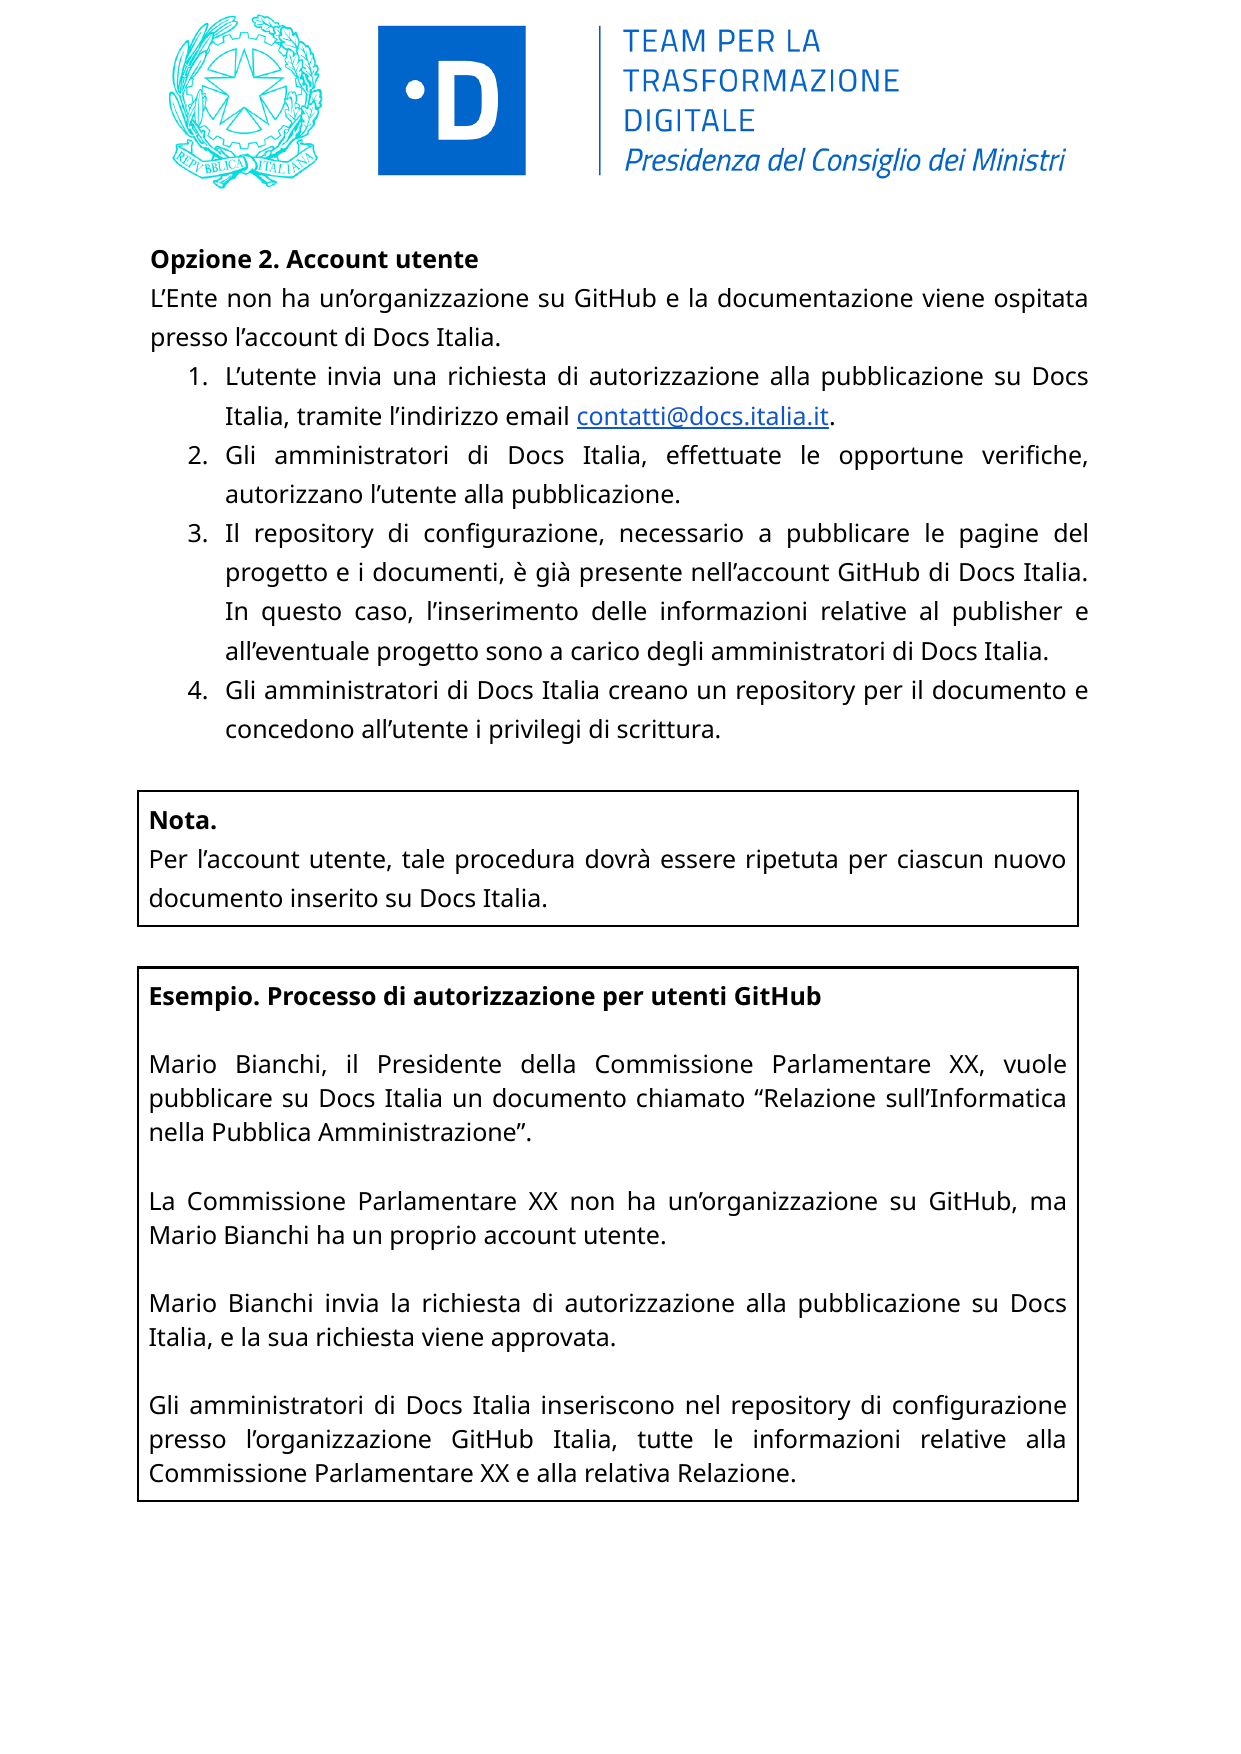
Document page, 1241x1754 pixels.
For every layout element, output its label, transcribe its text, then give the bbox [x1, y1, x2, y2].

list Gli amministratori di Docs Italia, effettuate le opportune verifiche, autorizzano l’utente alla pubblicazione. [187, 437, 1090, 511]
table_header Nota. Per l’account utente, tale procedura dovrà essere ripetuta per ciascun nuovo documento inserito su Docs Italia. [139, 792, 1077, 925]
list L’utente invia una richiesta di autorizzazione alla pubblicazione su Docs Italia, tramite l’indirizzo email contatti@docs.italia.it. [187, 359, 1090, 432]
list Gli amministratori di Docs Italia creano un repository per il documento e concedono all’utente i privilegi di scrittura. [187, 672, 1090, 746]
picture [150, 0, 1091, 203]
text L’Ente non ha un’organizzazione su GitHub e la documentazione viene ospitata presso l’account di Docs Italia. [150, 281, 1090, 354]
text Opzione 2. Account utente [150, 241, 1090, 276]
table_header Esempio. Processo di autorizzazione per utenti GitHub Mario Bianchi, il Presidente della Commissione Parlamentare XX, vuole pubblicare su Docs Italia un documento chiamato “Relazione sull’Informatica nella Pubblica Amministrazione”. La Commissione Parlamentare XX non ha un’organizzazione su GitHub, ma Mario Bianchi ha un proprio account utente. Mario Bianchi invia la richiesta di autorizzazione alla pubblicazione su Docs Italia, e la sua richiesta viene approvata. Gli amministratori di Docs Italia inseriscono nel repository di configurazione presso l’organizzazione GitHub Italia, tutte le informazioni relative alla Commissione Parlamentare XX e alla relativa Relazione. [139, 969, 1077, 1500]
list Il repository di configurazione, necessario a pubblicare le pagine del progetto e i documenti, è già presente nell’account GitHub di Docs Italia. In questo caso, l’inserimento delle informazioni relative al publisher e all’eventuale progetto sono a carico degli amministratori di Docs Italia. [187, 516, 1090, 667]
